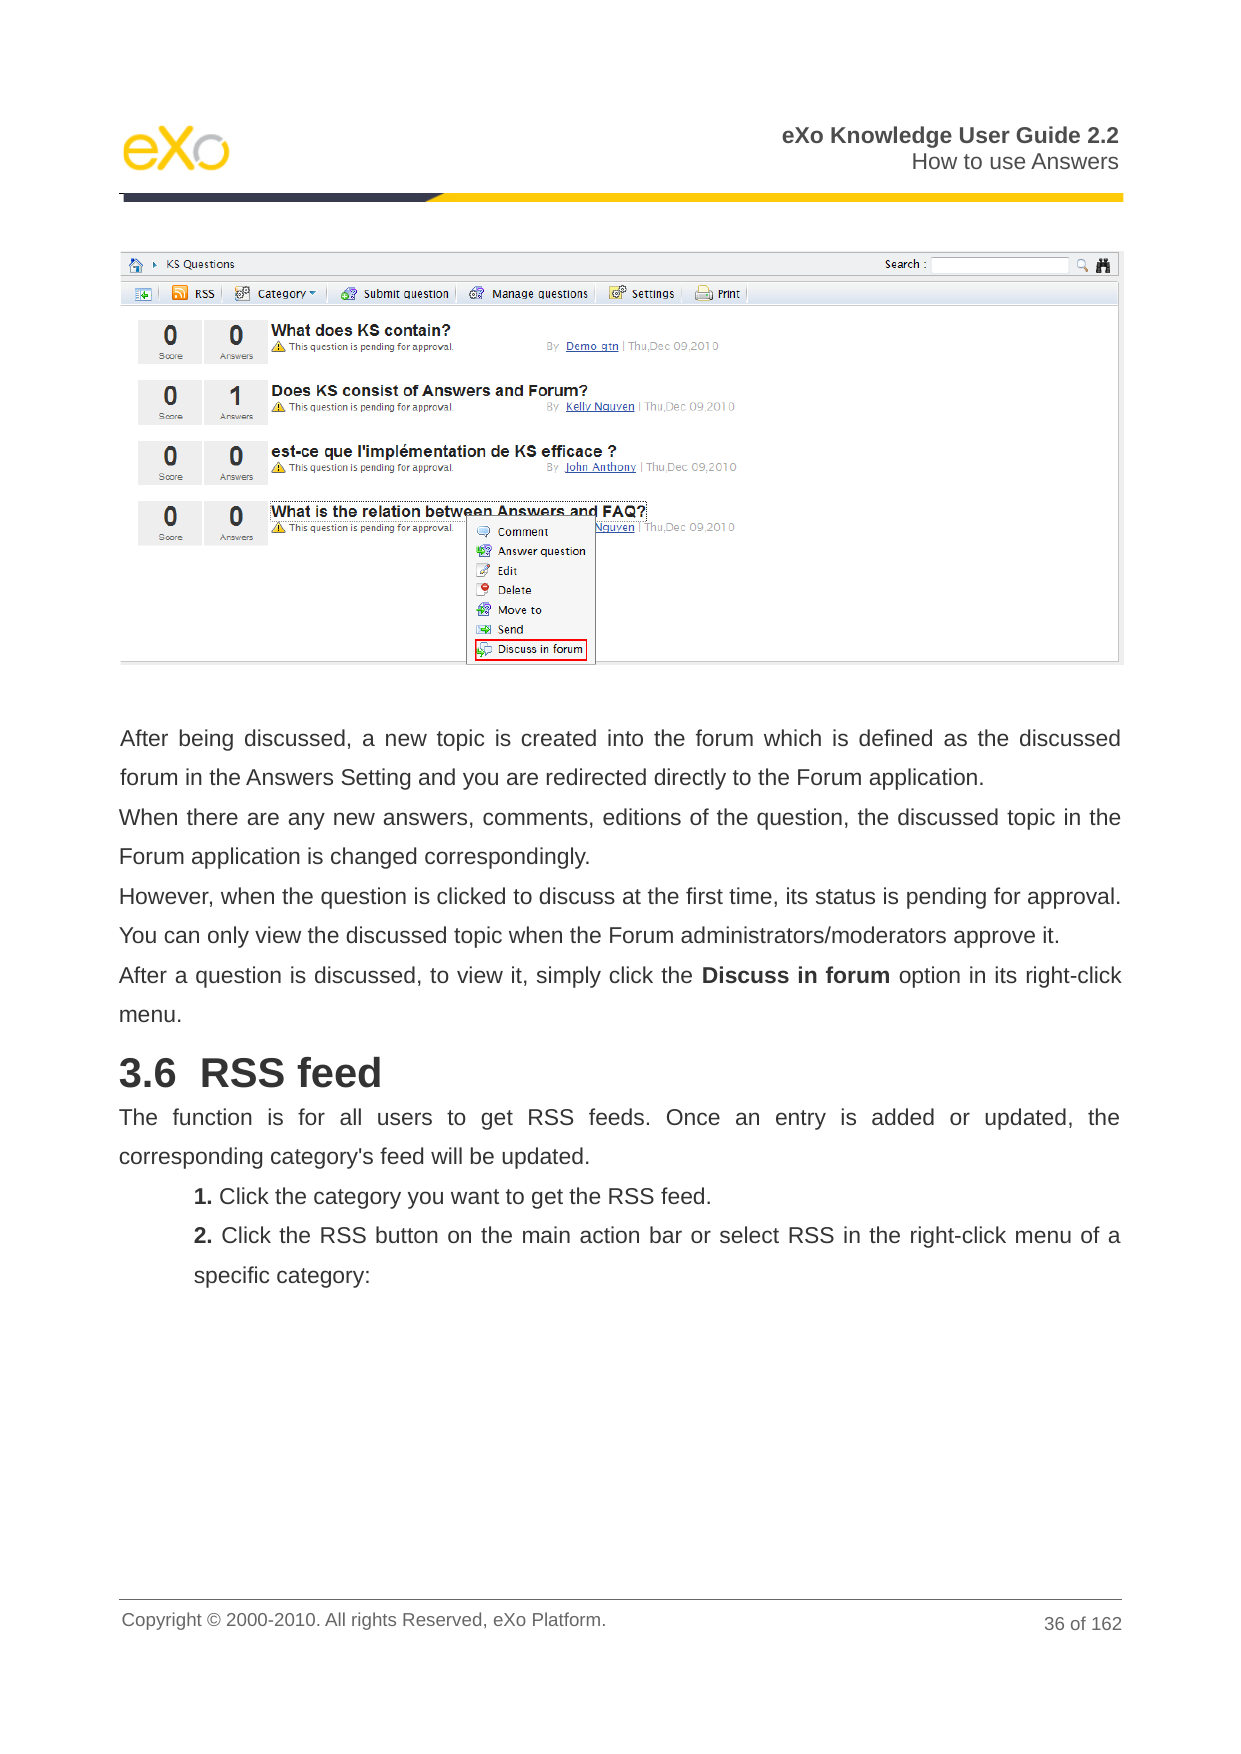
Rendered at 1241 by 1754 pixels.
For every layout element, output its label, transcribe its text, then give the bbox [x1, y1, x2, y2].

text However, when the question is clicked to discuss at the first time, its status is pending for approval. You can only view the discussed topic when the Forum administrators/moderators approve it. [118, 883, 1122, 949]
subtitle RSS feed [118, 1048, 1122, 1096]
text The function is for all users to get RSS feeds. Once an entry is added or updated, the corresponding category's feed will be updated. [118, 1104, 1122, 1169]
picture [123, 193, 1124, 202]
text After a question is discussed, to view it, simply click the Discuss in forum option in its right-click menu. [118, 962, 1122, 1028]
picture [123, 125, 230, 171]
picture [120, 251, 1124, 665]
text When there are any new answers, comments, editions of the question, the discussed topic in the Forum application is changed correspondingly. [118, 804, 1122, 870]
list After being discussed, a new topic is created into the forum which is defined as the discussed forum in the Answers Setting and you are redirected directly to the Forum application. [82, 725, 1122, 791]
list 2. Click the RSS button on the main action bar or select RSS in the right-click menu of a specific category: [156, 1222, 1122, 1288]
list 1. Click the category you want to get the RSS feed. [156, 1183, 1122, 1209]
